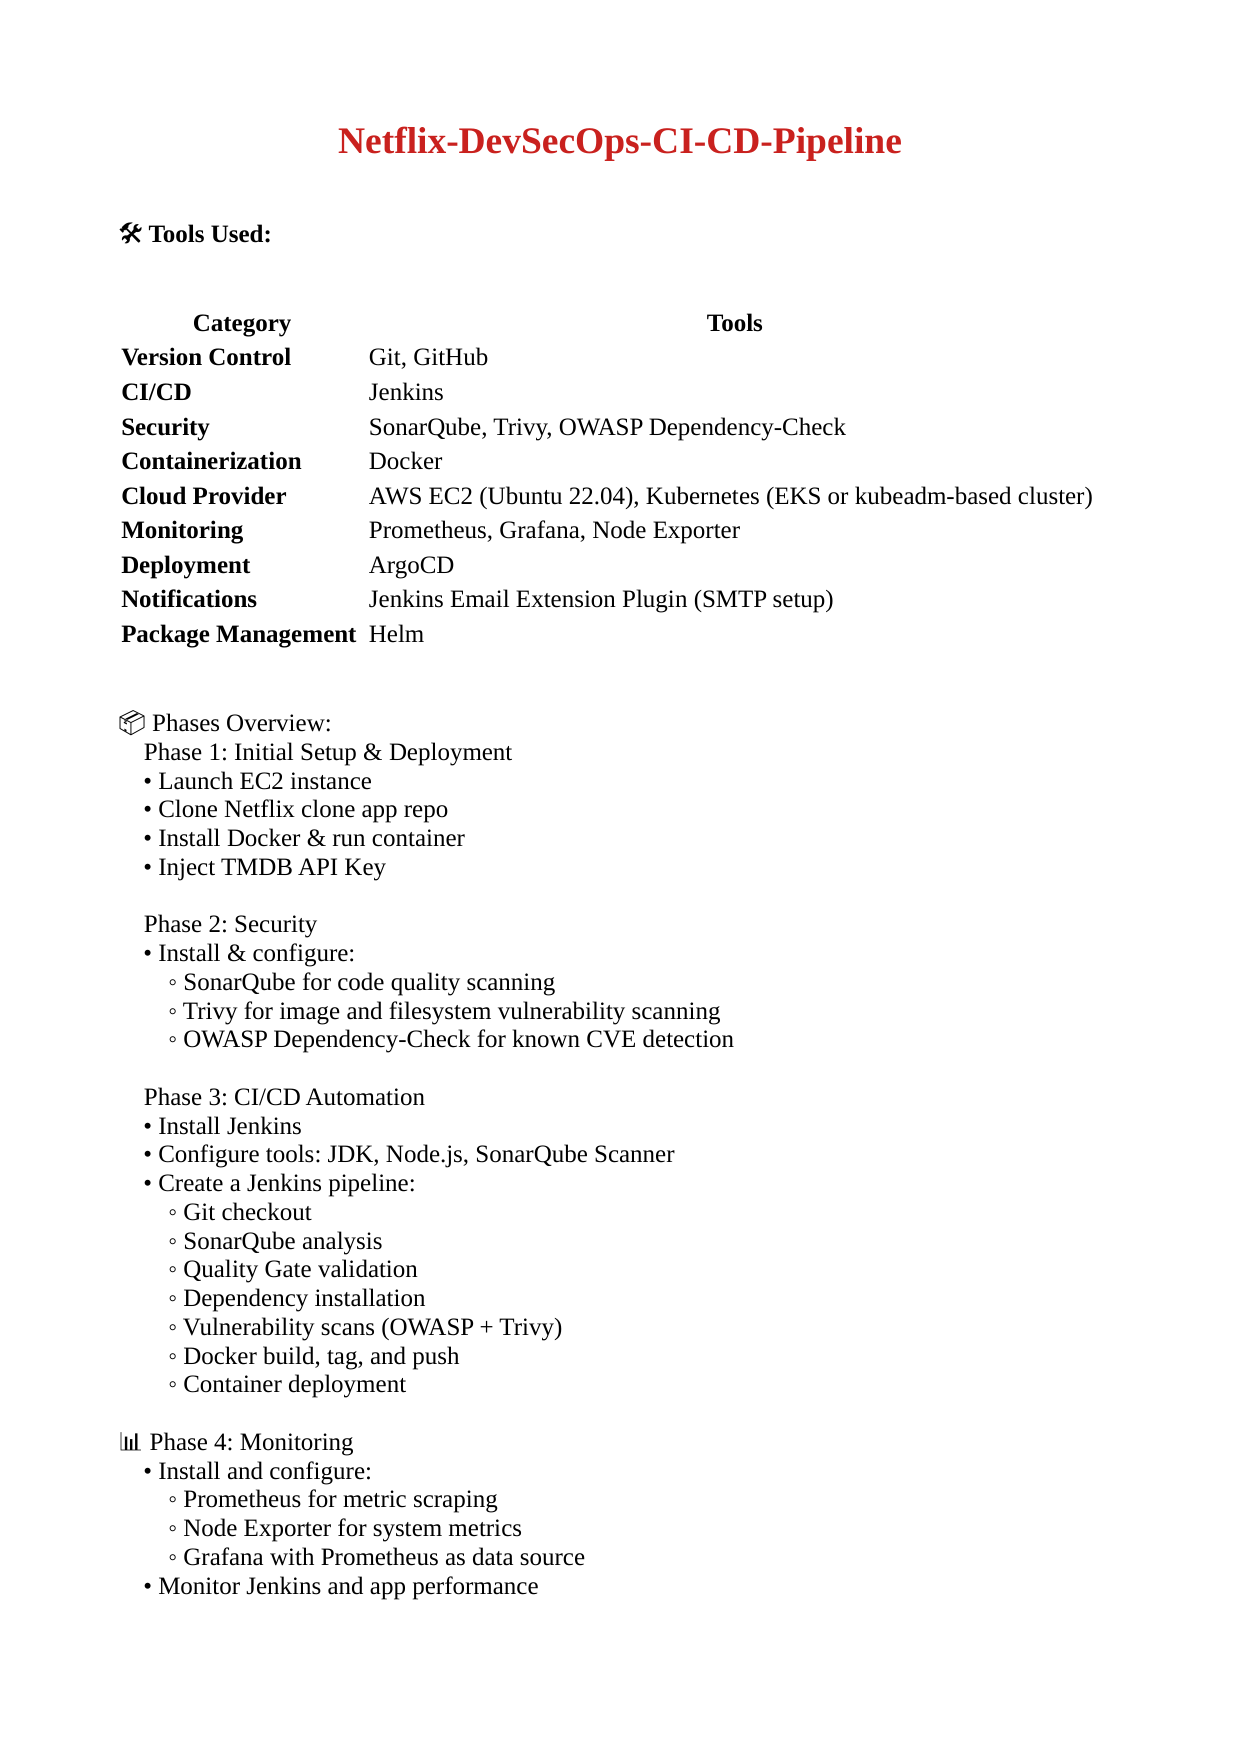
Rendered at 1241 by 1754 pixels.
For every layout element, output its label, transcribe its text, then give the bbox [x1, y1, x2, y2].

table_cell Helm [366, 616, 1103, 651]
text • Clone Netflix clone app repo [118, 794, 1122, 823]
text • Launch EC2 instance [118, 766, 1122, 794]
text ◦ Dependency installation [118, 1283, 1122, 1312]
text ◦ SonarQube for code quality scanning [118, 967, 1122, 996]
text ◦ Container deployment [118, 1369, 1122, 1398]
text • Install and configure: [118, 1456, 1122, 1484]
table_cell SonarQube, Trivy, OWASP Dependency-Check [366, 409, 1103, 443]
text 🔄 Phase 3: CI/CD Automation [118, 1082, 1122, 1111]
table_cell ArgoCD [366, 547, 1103, 582]
table_cell Deployment [118, 547, 366, 582]
text ◦ Quality Gate validation [118, 1254, 1122, 1283]
text ◦ SonarQube analysis [118, 1226, 1122, 1254]
table_cell Version Control [118, 340, 366, 374]
text • Install Docker & run container [118, 823, 1122, 852]
text • Configure tools: JDK, Node.js, SonarQube Scanner [118, 1139, 1122, 1168]
text ◦ OWASP Dependency-Check for known CVE detection [118, 1024, 1122, 1053]
table_cell Docker [366, 443, 1103, 478]
text ◦ Grafana with Prometheus as data source [118, 1542, 1122, 1571]
table_cell Cloud Provider [118, 478, 366, 512]
table_header Tools [366, 305, 1103, 339]
text Netflix-DevSecOps-CI-CD-Pipeline [118, 118, 1122, 161]
table_cell AWS EC2 (Ubuntu 22.04), Kubernetes (EKS or kubeadm-based cluster) [366, 478, 1103, 512]
table_cell Monitoring [118, 513, 366, 547]
table_cell Package Management [118, 616, 366, 651]
text 🔐 Phase 2: Security [118, 909, 1122, 938]
text • Install & configure: [118, 938, 1122, 967]
text ◦ Trivy for image and filesystem vulnerability scanning [118, 996, 1122, 1024]
text • Monitor Jenkins and app performance [118, 1571, 1122, 1599]
text ◦ Node Exporter for system metrics [118, 1513, 1122, 1542]
text ◦ Prometheus for metric scraping [118, 1484, 1122, 1513]
table_cell Notifications [118, 582, 366, 616]
text ◦ Docker build, tag, and push [118, 1341, 1122, 1369]
table_cell Jenkins Email Extension Plugin (SMTP setup) [366, 582, 1103, 616]
text ◦ Vulnerability scans (OWASP + Trivy) [118, 1312, 1122, 1341]
text 📦 Phases Overview: [118, 708, 1122, 737]
text 📊 Phase 4: Monitoring [118, 1427, 1122, 1456]
table_cell CI/CD [118, 374, 366, 409]
table_cell Prometheus, Grafana, Node Exporter [366, 513, 1103, 547]
text 🛠️ Tools Used: [118, 219, 1122, 247]
text • Inject TMDB API Key [118, 852, 1122, 881]
table_cell Git, GitHub [366, 340, 1103, 374]
table_cell Jenkins [366, 374, 1103, 409]
text • Install Jenkins [118, 1111, 1122, 1139]
text • Create a Jenkins pipeline: [118, 1168, 1122, 1197]
text ✅ Phase 1: Initial Setup & Deployment [118, 737, 1122, 766]
text ◦ Git checkout [118, 1197, 1122, 1226]
table_header Category [118, 305, 366, 339]
table_cell Containerization [118, 443, 366, 478]
table_cell Security [118, 409, 366, 443]
